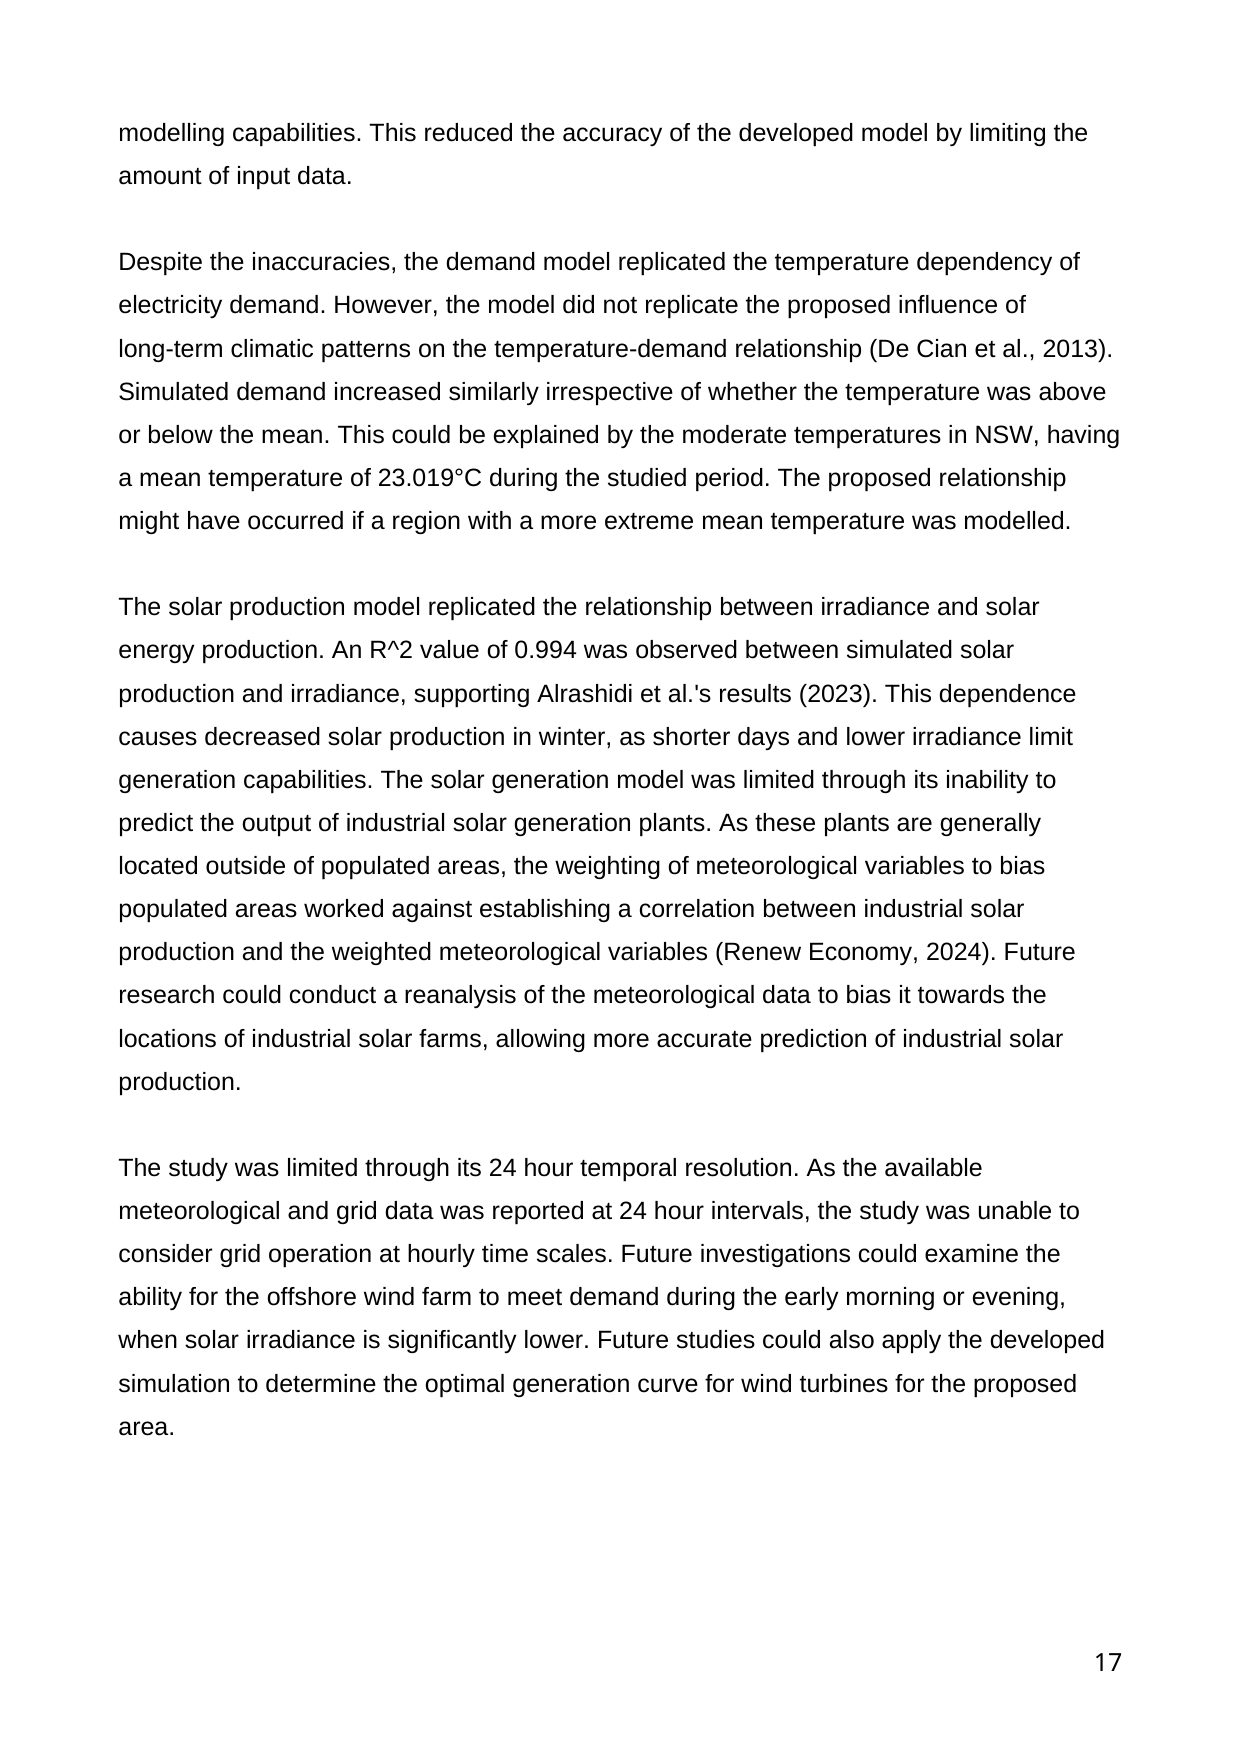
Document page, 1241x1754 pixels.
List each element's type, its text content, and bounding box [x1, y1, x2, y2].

text modelling capabilities. This reduced the accuracy of the developed model by limiting the amount of input data. [118, 118, 1122, 190]
text The study was limited through its 24 hour temporal resolution. As the available meteorological and grid data was reported at 24 hour intervals, the study was unable to consider grid operation at hourly time scales. Future investigations could examine the ability for the offshore wind farm to meet demand during the early morning or evening, when solar irradiance is significantly lower. Future studies could also apply the developed simulation to determine the optimal generation curve for wind turbines for the proposed area. [118, 1153, 1122, 1441]
text The solar production model replicated the relationship between irradiance and solar energy production. An R^2 value of 0.994 was observed between simulated solar production and irradiance, supporting Alrashidi et al.'s results (2023). This dependence causes decreased solar production in winter, as shorter days and lower irradiance limit generation capabilities. The solar generation model was limited through its inability to predict the output of industrial solar generation plants. As these plants are generally located outside of populated areas, the weighting of meteorological variables to bias populated areas worked against establishing a correlation between industrial solar production and the weighted meteorological variables (Renew Economy, 2024). Future research could conduct a reanalysis of the meteorological data to bias it towards the locations of industrial solar farms, allowing more accurate prediction of industrial solar production. [118, 592, 1122, 1096]
text Despite the inaccuracies, the demand model replicated the temperature dependency of electricity demand. However, the model did not replicate the proposed influence of long-term climatic patterns on the temperature-demand relationship (De Cian et al., 2013). Simulated demand increased similarly irrespective of whether the temperature was above or below the mean. This could be explained by the moderate temperatures in NSW, having a mean temperature of 23.019°C during the studied period. The proposed relationship might have occurred if a region with a more extreme mean temperature was modelled. [118, 247, 1122, 535]
